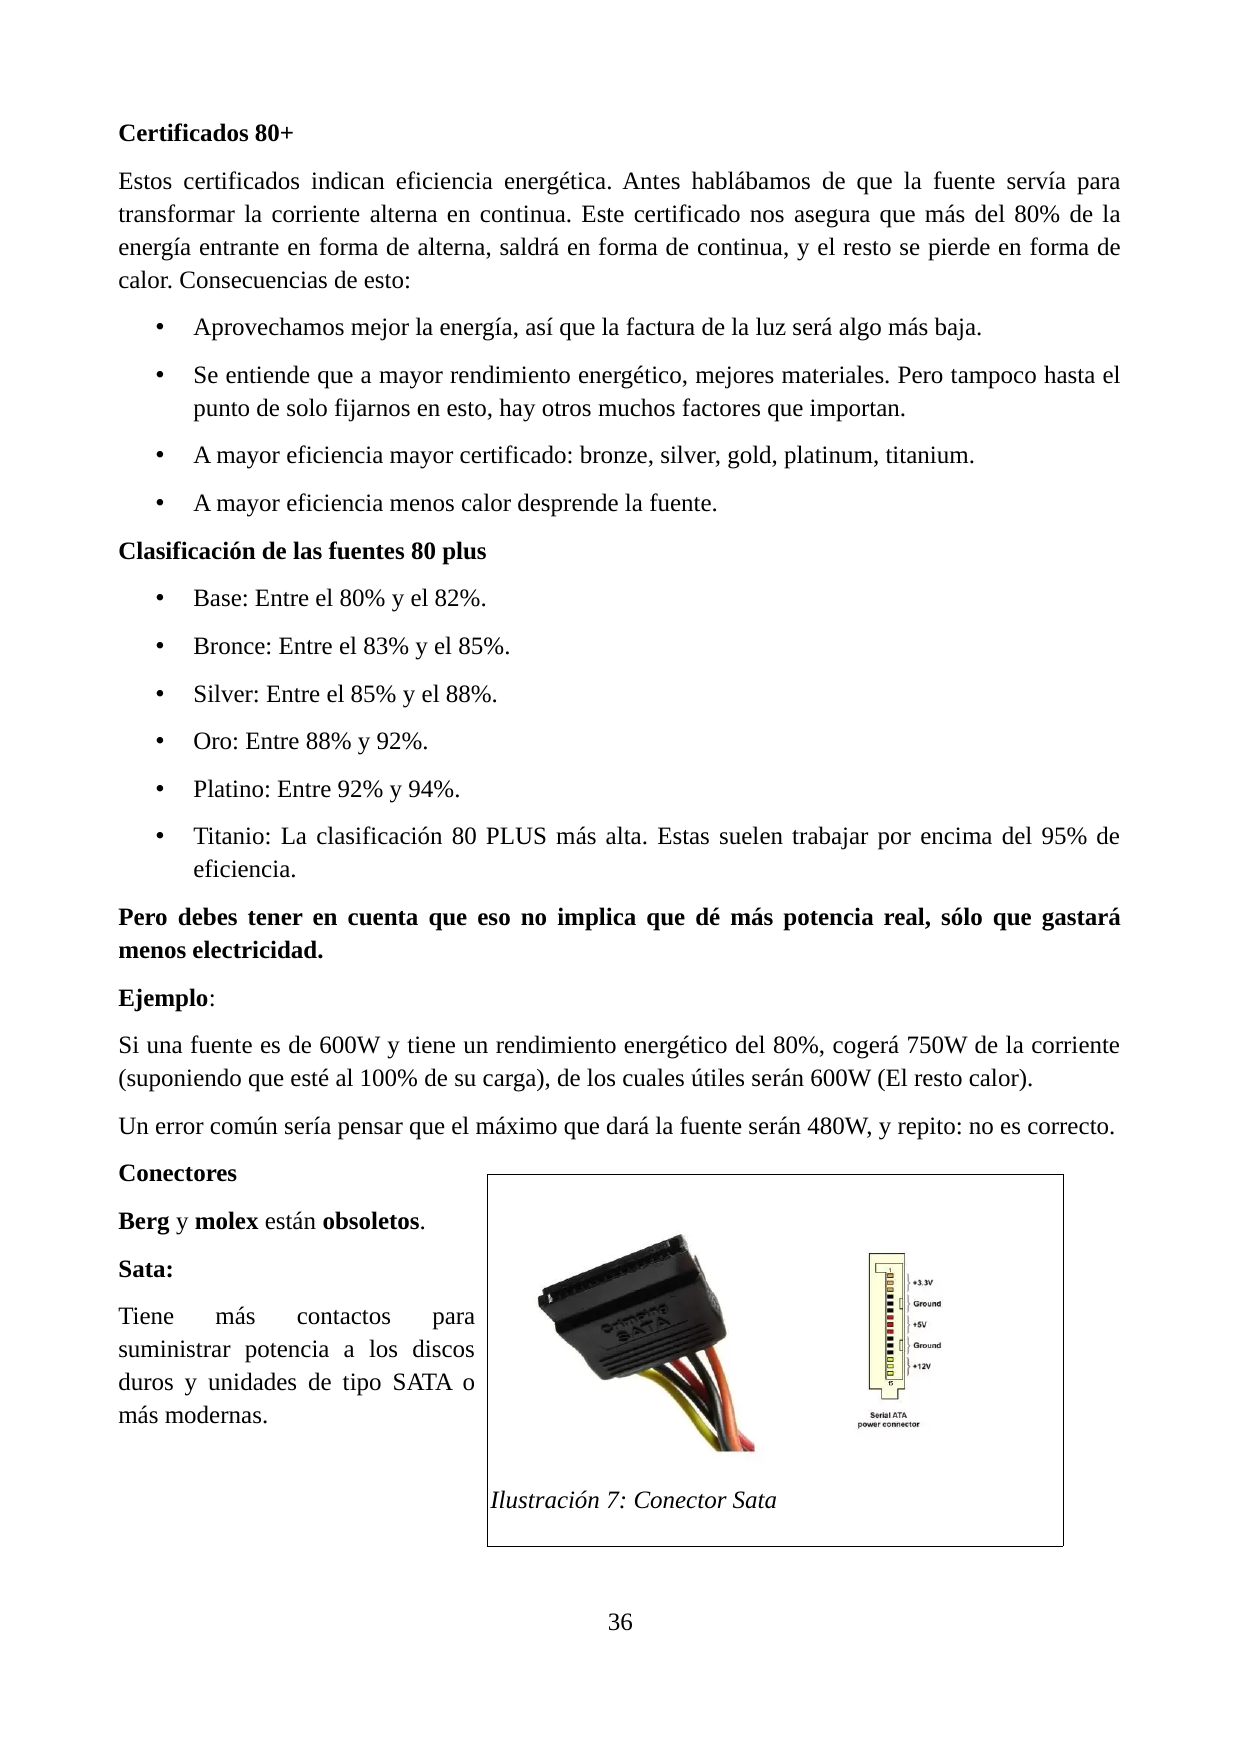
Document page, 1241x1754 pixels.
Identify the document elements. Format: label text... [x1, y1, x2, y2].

text Ejemplo: [118, 983, 1122, 1011]
text Conectores [118, 1158, 1122, 1187]
list Aprovechamos mejor la energía, así que la factura de la luz será algo más baja. [156, 312, 1122, 341]
list Titanio: La clasificación 80 PLUS más alta. Estas suelen trabajar por encima del 95% de eficiencia. [156, 821, 1122, 883]
list Se entiende que a mayor rendimiento energético, mejores materiales. Pero tampoco hasta el punto de solo fijarnos en esto, hay otros muchos factores que importan. [156, 360, 1122, 422]
text Sata: [118, 1254, 487, 1282]
text Clasificación de las fuentes 80 plus [118, 536, 1122, 564]
text [1064, 1254, 1122, 1282]
list Bronce: Entre el 83% y el 85%. [156, 631, 1122, 660]
list Base: Entre el 80% y el 82%. [156, 583, 1122, 612]
text [1064, 1206, 1122, 1235]
text Si una fuente es de 600W y tiene un rendimiento energético del 80%, cogerá 750W de la corriente (suponiendo que esté al 100% de su carga), de los cuales útiles serán 600W (El resto calor). [118, 1030, 1122, 1092]
text Un error común sería pensar que el máximo que dará la fuente serán 480W, y repito: no es correcto. [118, 1111, 1122, 1140]
picture [515, 1189, 1035, 1486]
text [488, 1175, 1063, 1546]
list Silver: Entre el 85% y el 88%. [156, 679, 1122, 707]
list Platino: Entre 92% y 94%. [156, 774, 1122, 803]
list Oro: Entre 88% y 92%. [156, 726, 1122, 755]
text Pero debes tener en cuenta que eso no implica que dé más potencia real, sólo que gastará menos electricidad. [118, 902, 1122, 964]
text Estos certificados indican eficiencia energética. Antes hablábamos de que la fuente servía para transformar la corriente alterna en continua. Este certificado nos asegura que más del 80% de la energía entrante en forma de alterna, saldrá en forma de continua, y el resto se pierde en forma de calor. Consecuencias de esto: [118, 166, 1122, 293]
text Tiene más contactos para suministrar potencia a los discos duros y unidades de tipo SATA o más modernas. [118, 1301, 487, 1429]
list A mayor eficiencia mayor certificado: bronze, silver, gold, platinum, titanium. [156, 441, 1122, 469]
text Ilustración 7: Conector Sata [490, 1189, 1060, 1514]
list A mayor eficiencia menos calor desprende la fuente. [156, 488, 1122, 517]
text Certificados 80+ [118, 118, 1122, 147]
text Berg y molex están obsoletos. [118, 1206, 487, 1235]
text [1064, 1301, 1122, 1429]
